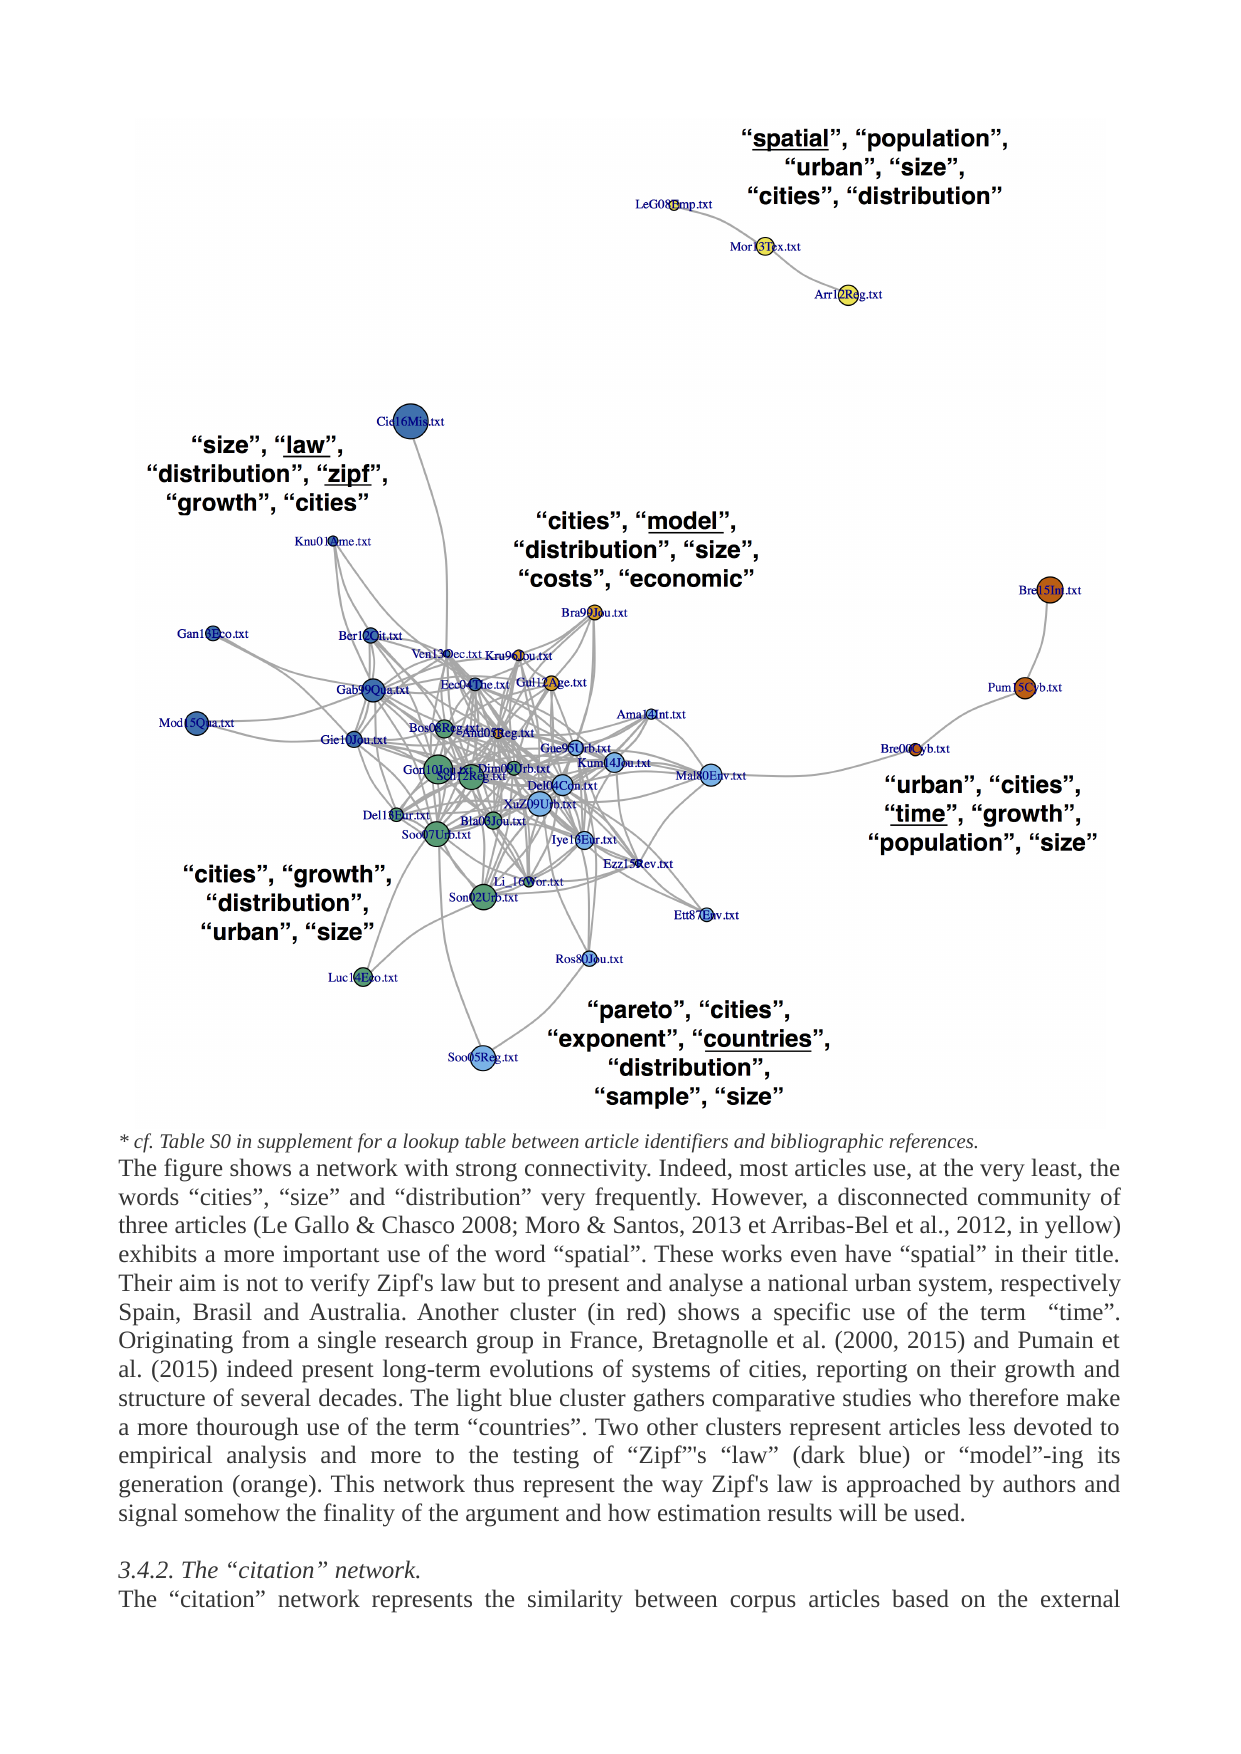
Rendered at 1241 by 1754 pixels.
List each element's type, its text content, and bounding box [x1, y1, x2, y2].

text The “citation” network represents the similarity between corpus articles based on the external [118, 1584, 1122, 1613]
text The figure shows a network with strong connectivity. Indeed, most articles use, at the very least, the words “cities”, “size” and “distribution” very frequently. However, a disconnected community of three articles (Le Gallo & Chasco 2008; Moro & Santos, 2013 et Arribas-Bel et al., 2012, in yellow) exhibits a more important use of the word “spatial”. These works even have “spatial” in their title. Their aim is not to verify Zipf's law but to present and analyse a national urban system, respectively Spain, Brasil and Australia. Another cluster (in red) shows a specific use of the term “time”. Originating from a single research group in France, Bretagnolle et al. (2000, 2015) and Pumain et al. (2015) indeed present long-term evolutions of systems of cities, reporting on their growth and structure of several decades. The light blue cluster gathers comparative studies who therefore make a more thourough use of the term “countries”. Two other clusters represent articles less devoted to empirical analysis and more to the testing of “Zipf”'s “law” (dark blue) or “model”-ing its generation (orange). This network thus represent the way Zipf's law is approached by authors and signal somehow the finality of the argument and how estimation results will be used. [118, 1153, 1122, 1527]
picture [134, 118, 1106, 1129]
text 3.4.2. The “citation” network. [118, 1556, 1122, 1584]
text * cf. Table S0 in supplement for a lookup table between article identifiers and bibliographic references. [118, 118, 1122, 1153]
